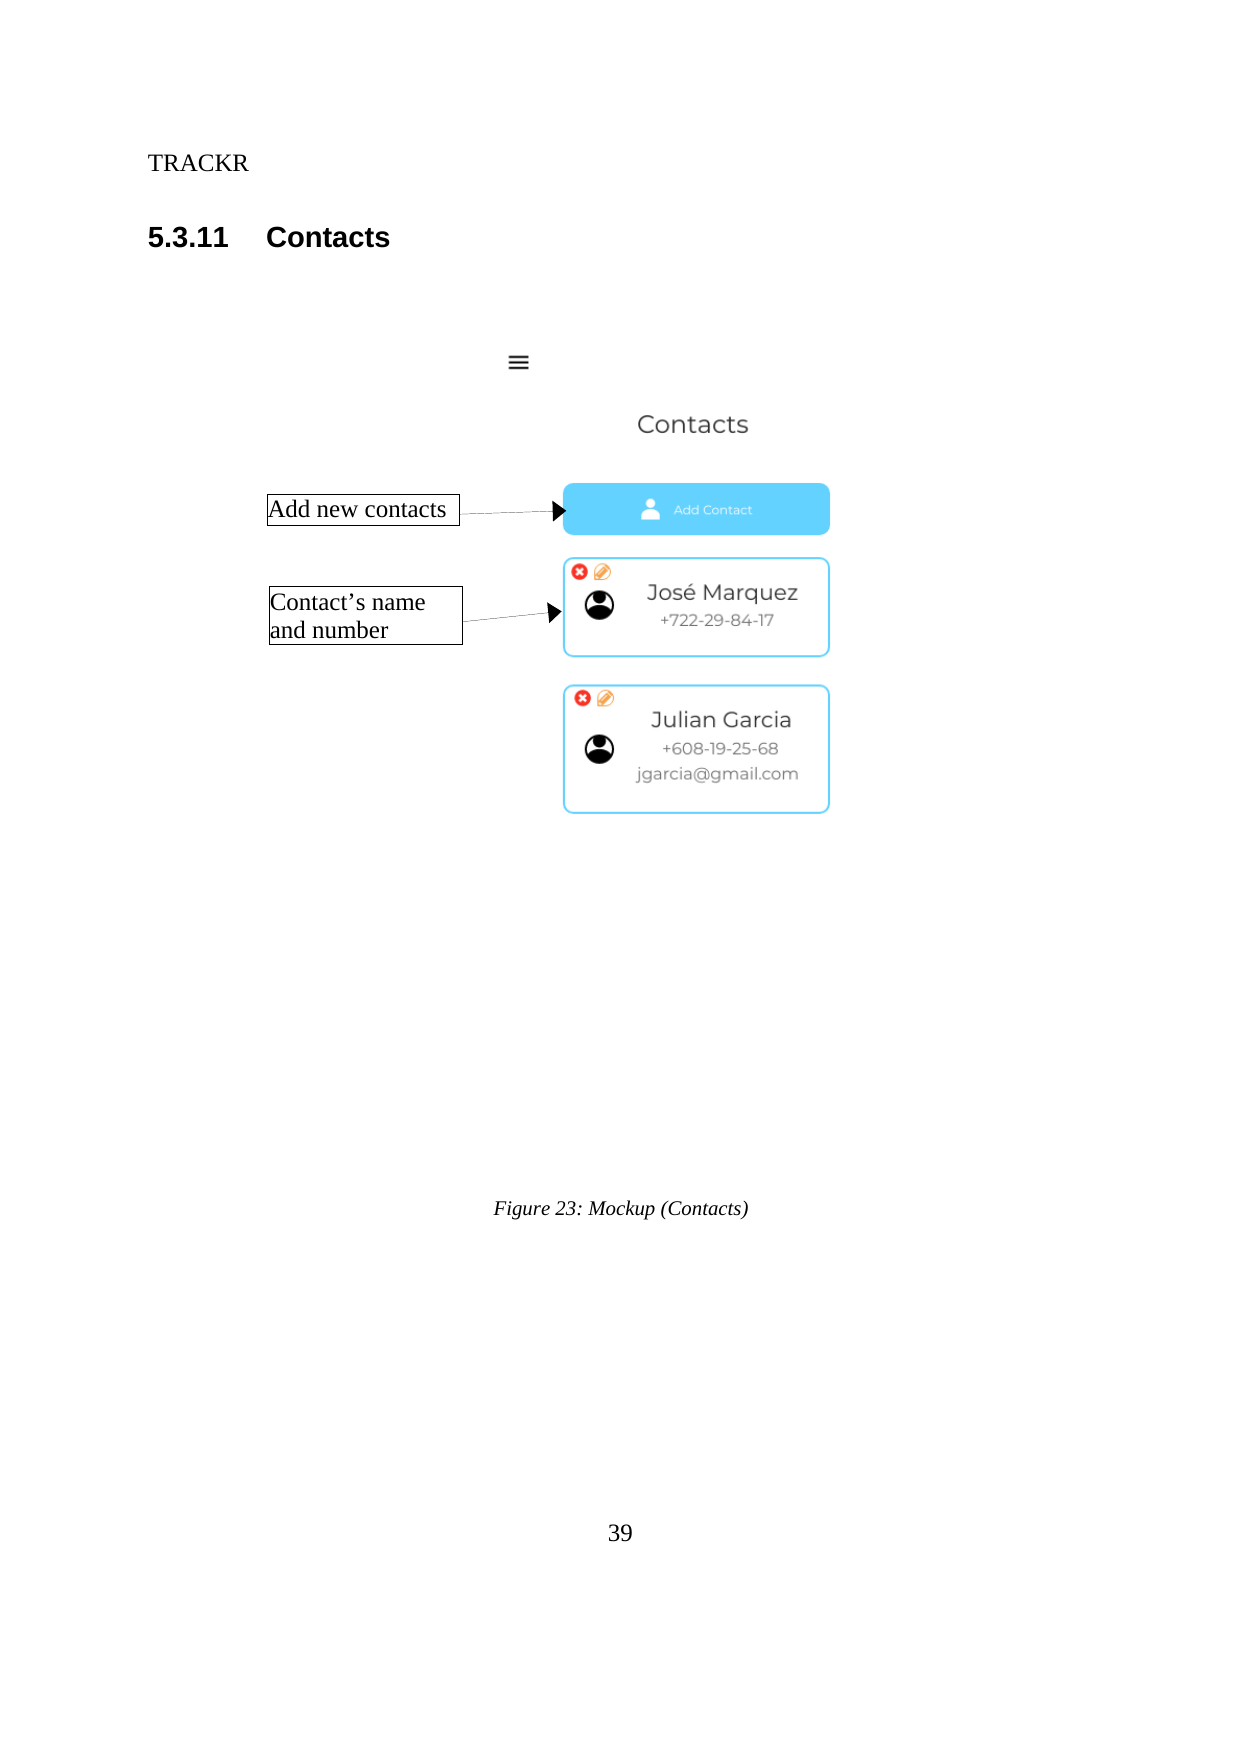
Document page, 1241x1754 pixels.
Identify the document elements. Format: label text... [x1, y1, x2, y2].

subtitle Contacts [148, 220, 1093, 254]
picture [493, 317, 900, 1197]
subtitle [493, 304, 899, 317]
text Figure 23: Mockup (Contacts) [493, 1197, 899, 1220]
